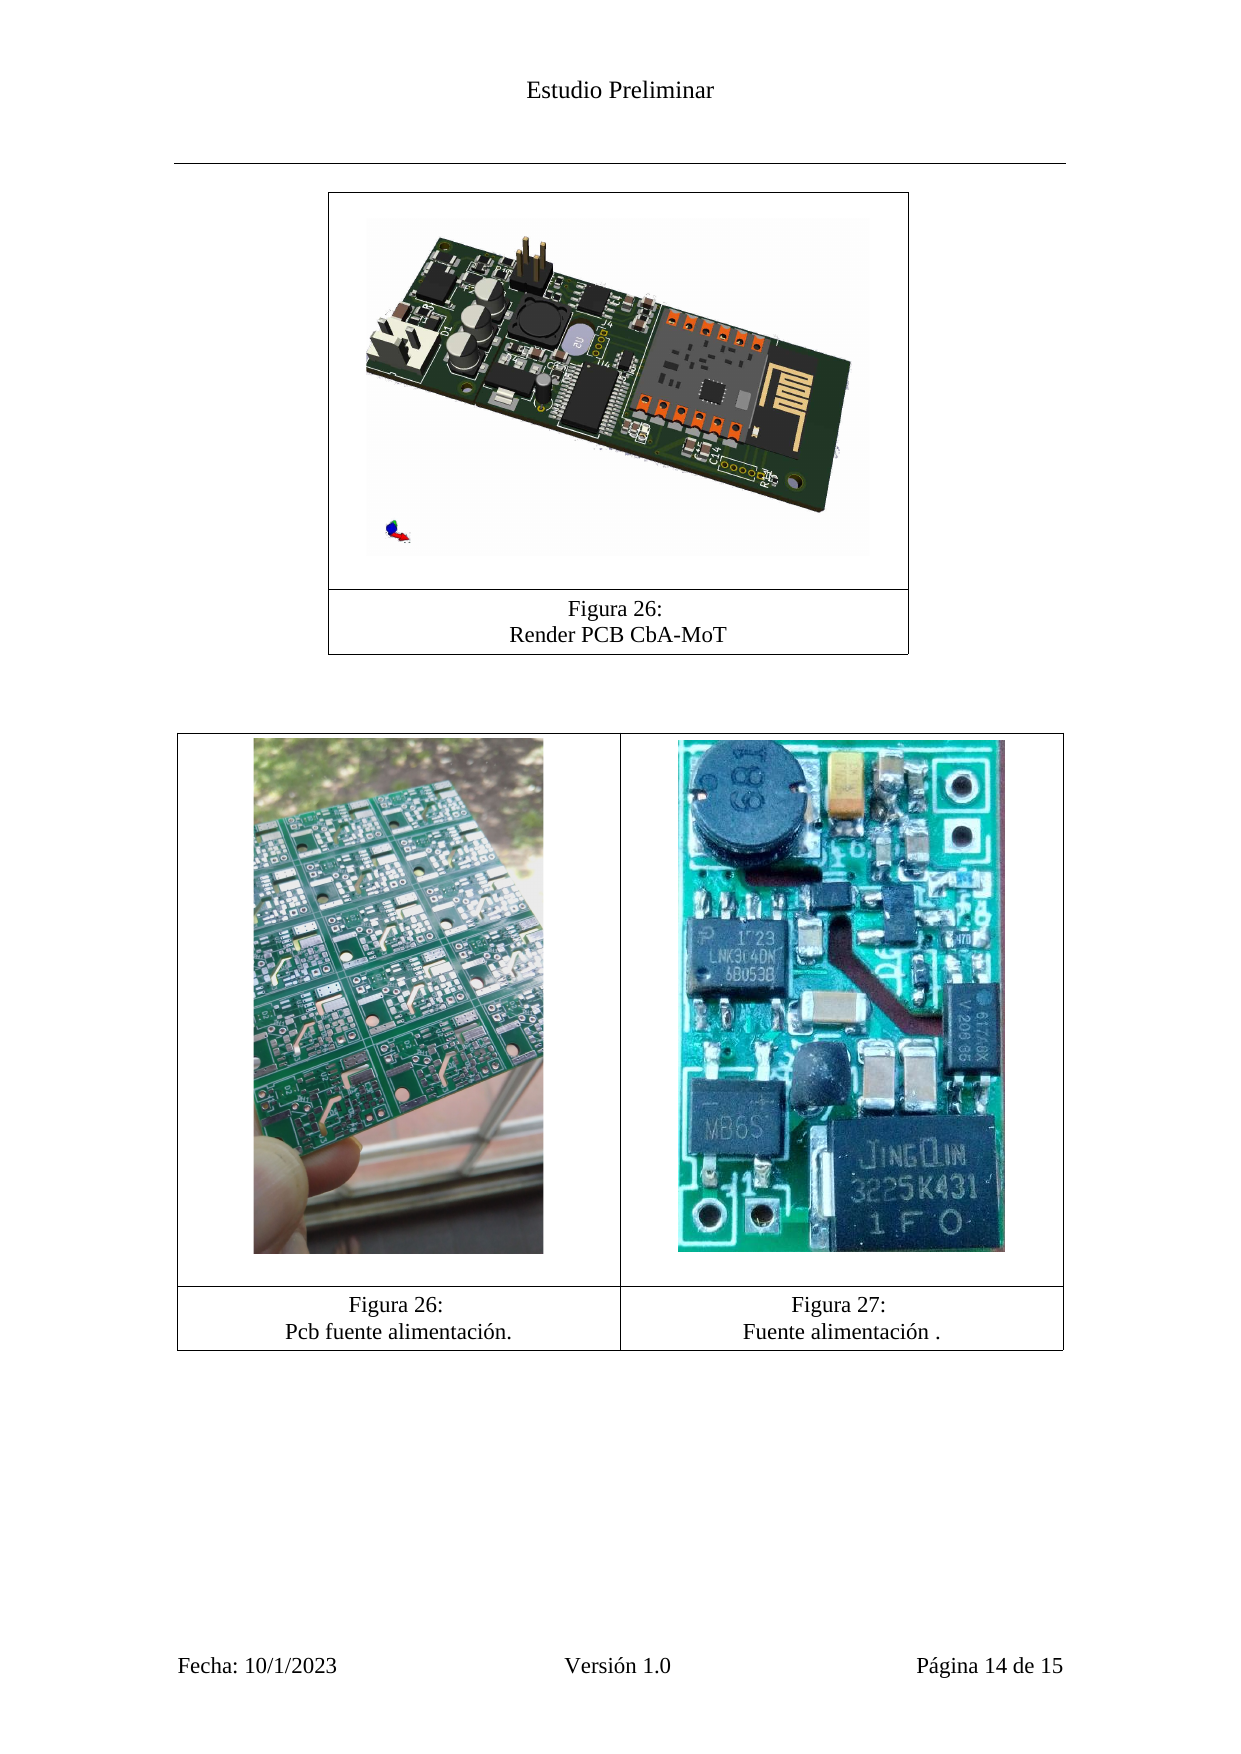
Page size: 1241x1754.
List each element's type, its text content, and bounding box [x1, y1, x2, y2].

picture [253, 738, 544, 1254]
table_header [178, 1254, 620, 1286]
table_header [178, 734, 620, 738]
table_header [178, 739, 253, 1253]
picture [366, 218, 870, 556]
table_cell Figura 26: Pcb fuente alimentación. [178, 1287, 620, 1350]
table_header [621, 734, 1063, 1286]
table_cell Figura 26: Render PCB CbA-MoT [329, 590, 908, 653]
table_header [544, 739, 620, 1253]
table_header [329, 193, 908, 589]
picture [678, 740, 1005, 1252]
table_cell Figura 27: Fuente alimentación . [621, 1287, 1063, 1350]
